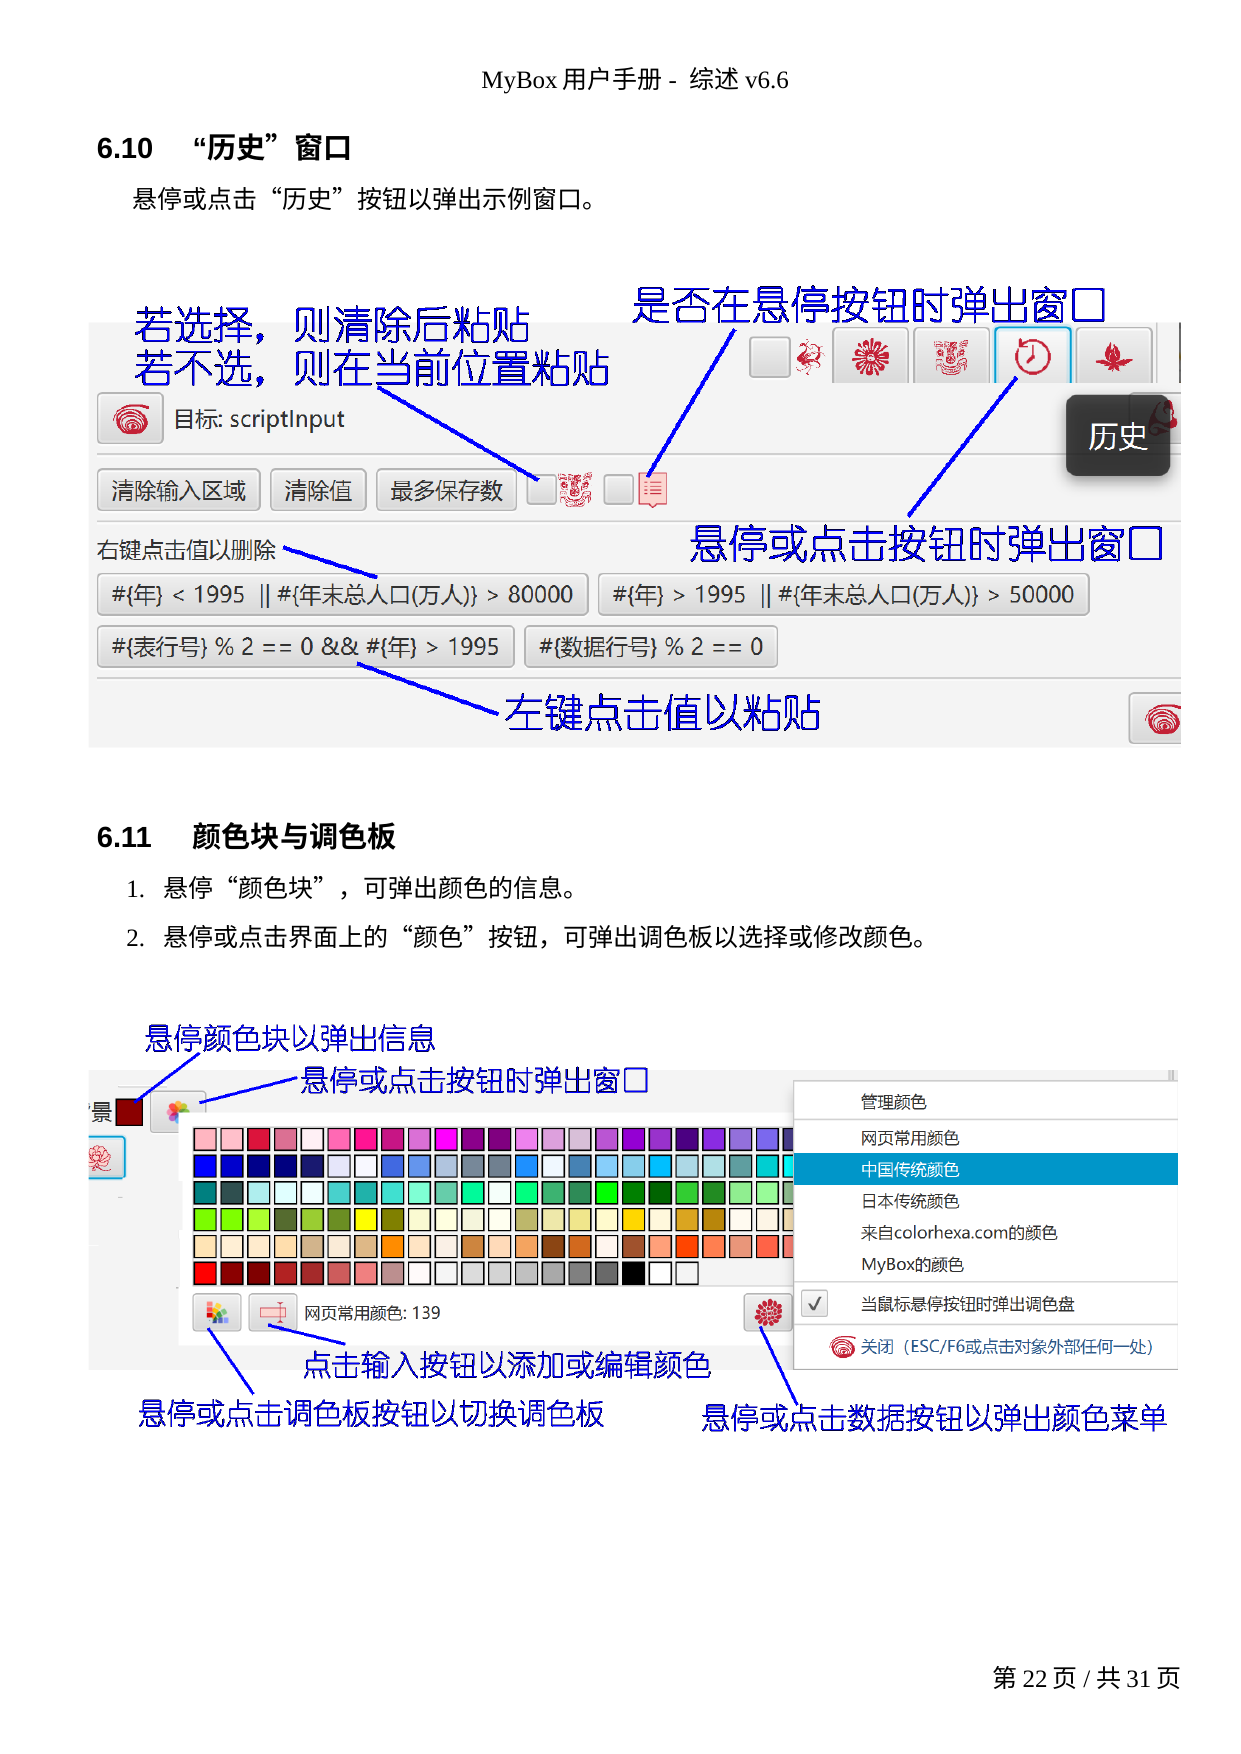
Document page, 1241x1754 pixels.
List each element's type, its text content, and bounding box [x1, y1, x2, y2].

list 悬停“颜色块”，可弹出颜色的信息。 [126, 869, 1181, 905]
picture [88, 1138, 123, 1177]
picture [88, 269, 1182, 748]
list 悬停或点击界面上的“颜色”按钮，可弹出调色板以选择或修改颜色。 [126, 917, 1181, 954]
picture [88, 1007, 1182, 1445]
subtitle “历史”窗口 [88, 125, 1181, 167]
text 悬停或点击“历史”按钮以弹出示例窗口。 [88, 179, 1181, 216]
subtitle 颜色块与调色板 [88, 814, 1181, 856]
